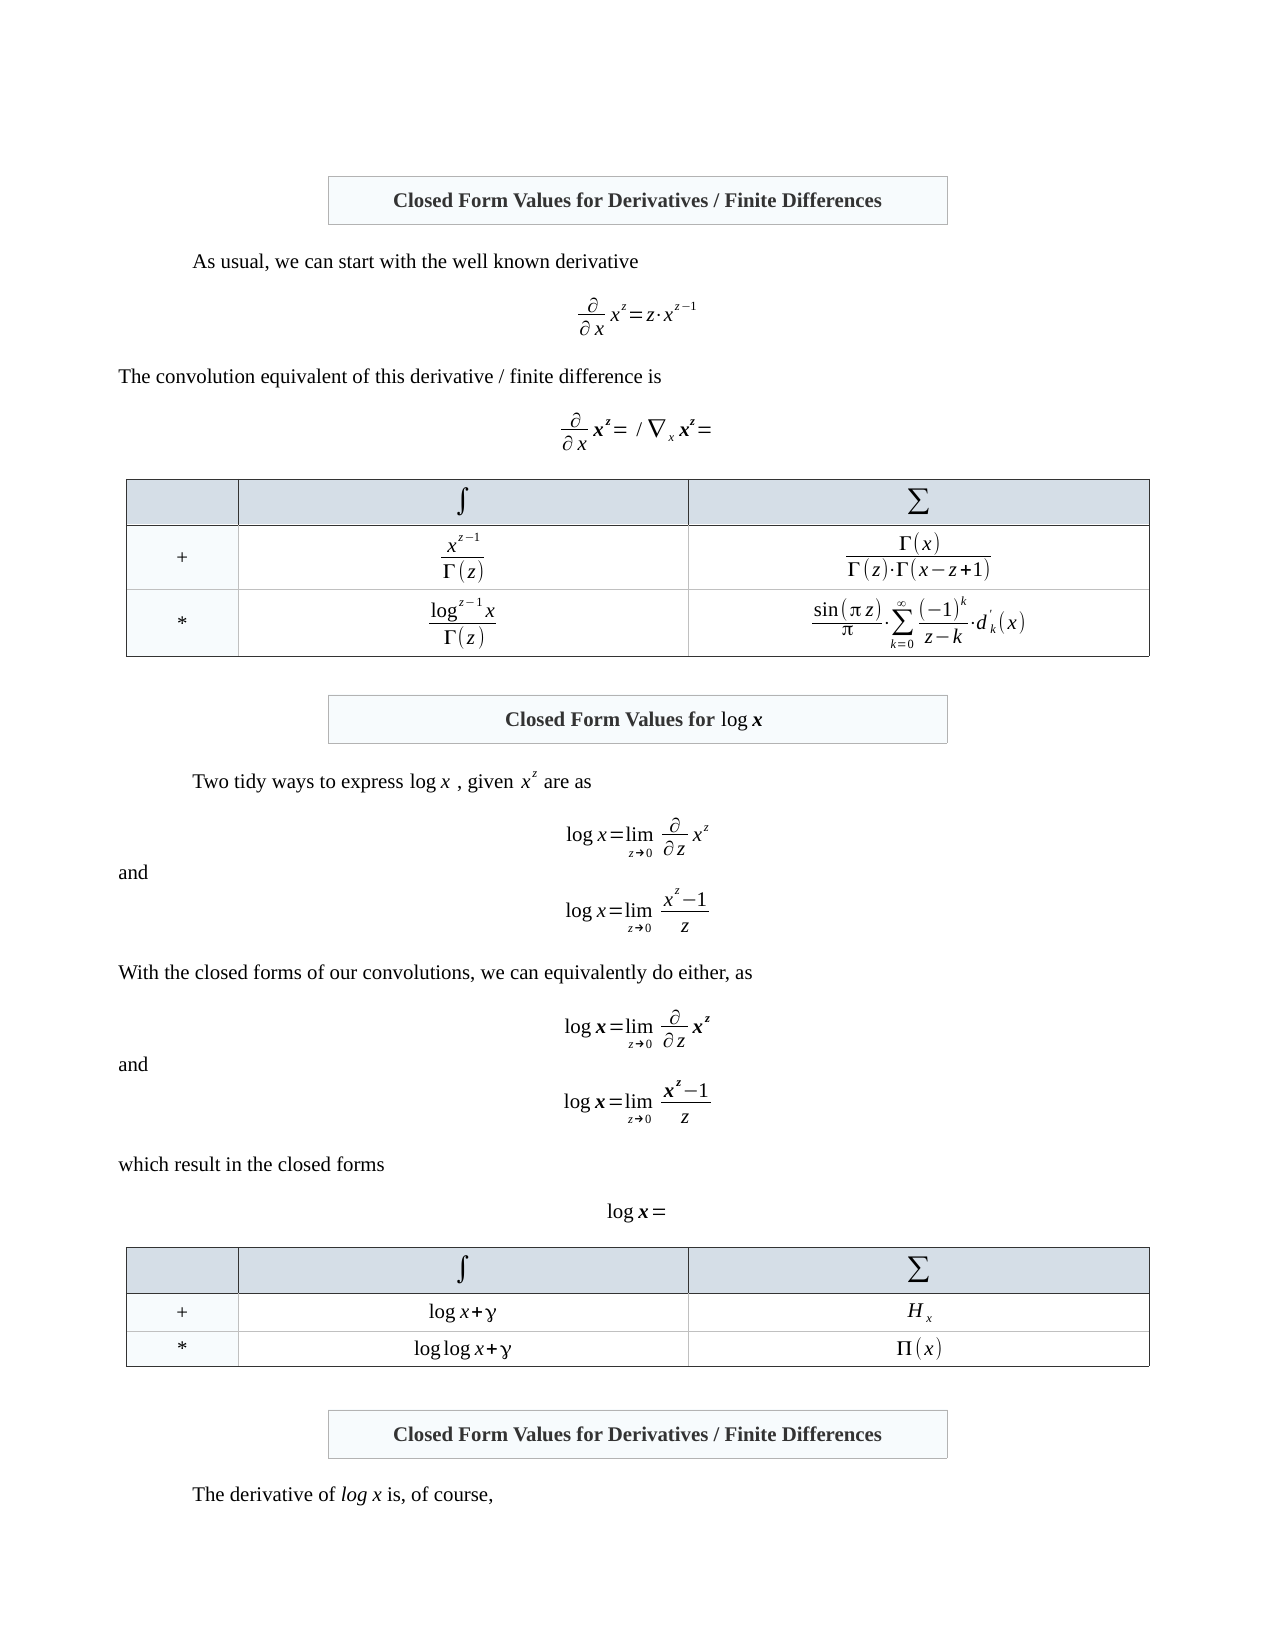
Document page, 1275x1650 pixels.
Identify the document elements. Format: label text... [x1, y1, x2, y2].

text which result in the closed forms [118, 1152, 1157, 1176]
text / [118, 412, 1157, 455]
text The convolution equivalent of this derivative / finite difference is [118, 364, 1157, 388]
table_header [127, 480, 238, 524]
table_header [239, 1248, 688, 1293]
text and [118, 860, 1157, 884]
text Two tidy ways to express, givenare as [118, 767, 1157, 793]
text Closed Form Values for Derivatives / Finite Differences [329, 177, 947, 224]
text Closed Form Values for [329, 696, 947, 743]
table_cell [239, 526, 688, 589]
table_header [127, 1248, 238, 1293]
table_cell [689, 590, 1149, 656]
text With the closed forms of our convolutions, we can equivalently do either, as [118, 960, 1157, 984]
text As usual, we can start with the well known derivative [118, 248, 1157, 273]
table_cell * [127, 590, 238, 656]
table_cell [239, 1294, 688, 1331]
table_header [689, 1248, 1149, 1293]
table_cell [689, 1332, 1149, 1366]
text and [118, 1051, 1157, 1076]
table_cell [689, 526, 1149, 589]
table_header [689, 480, 1149, 524]
table_cell + [127, 526, 238, 589]
table_cell [689, 1294, 1149, 1331]
table_cell + [127, 1294, 238, 1331]
text Closed Form Values for Derivatives / Finite Differences [329, 1411, 947, 1458]
table_header [239, 480, 688, 524]
table_cell [239, 1332, 688, 1366]
text The derivative of log x is, of course, [118, 1482, 1157, 1506]
table_cell [239, 590, 688, 656]
table_cell * [127, 1332, 238, 1366]
